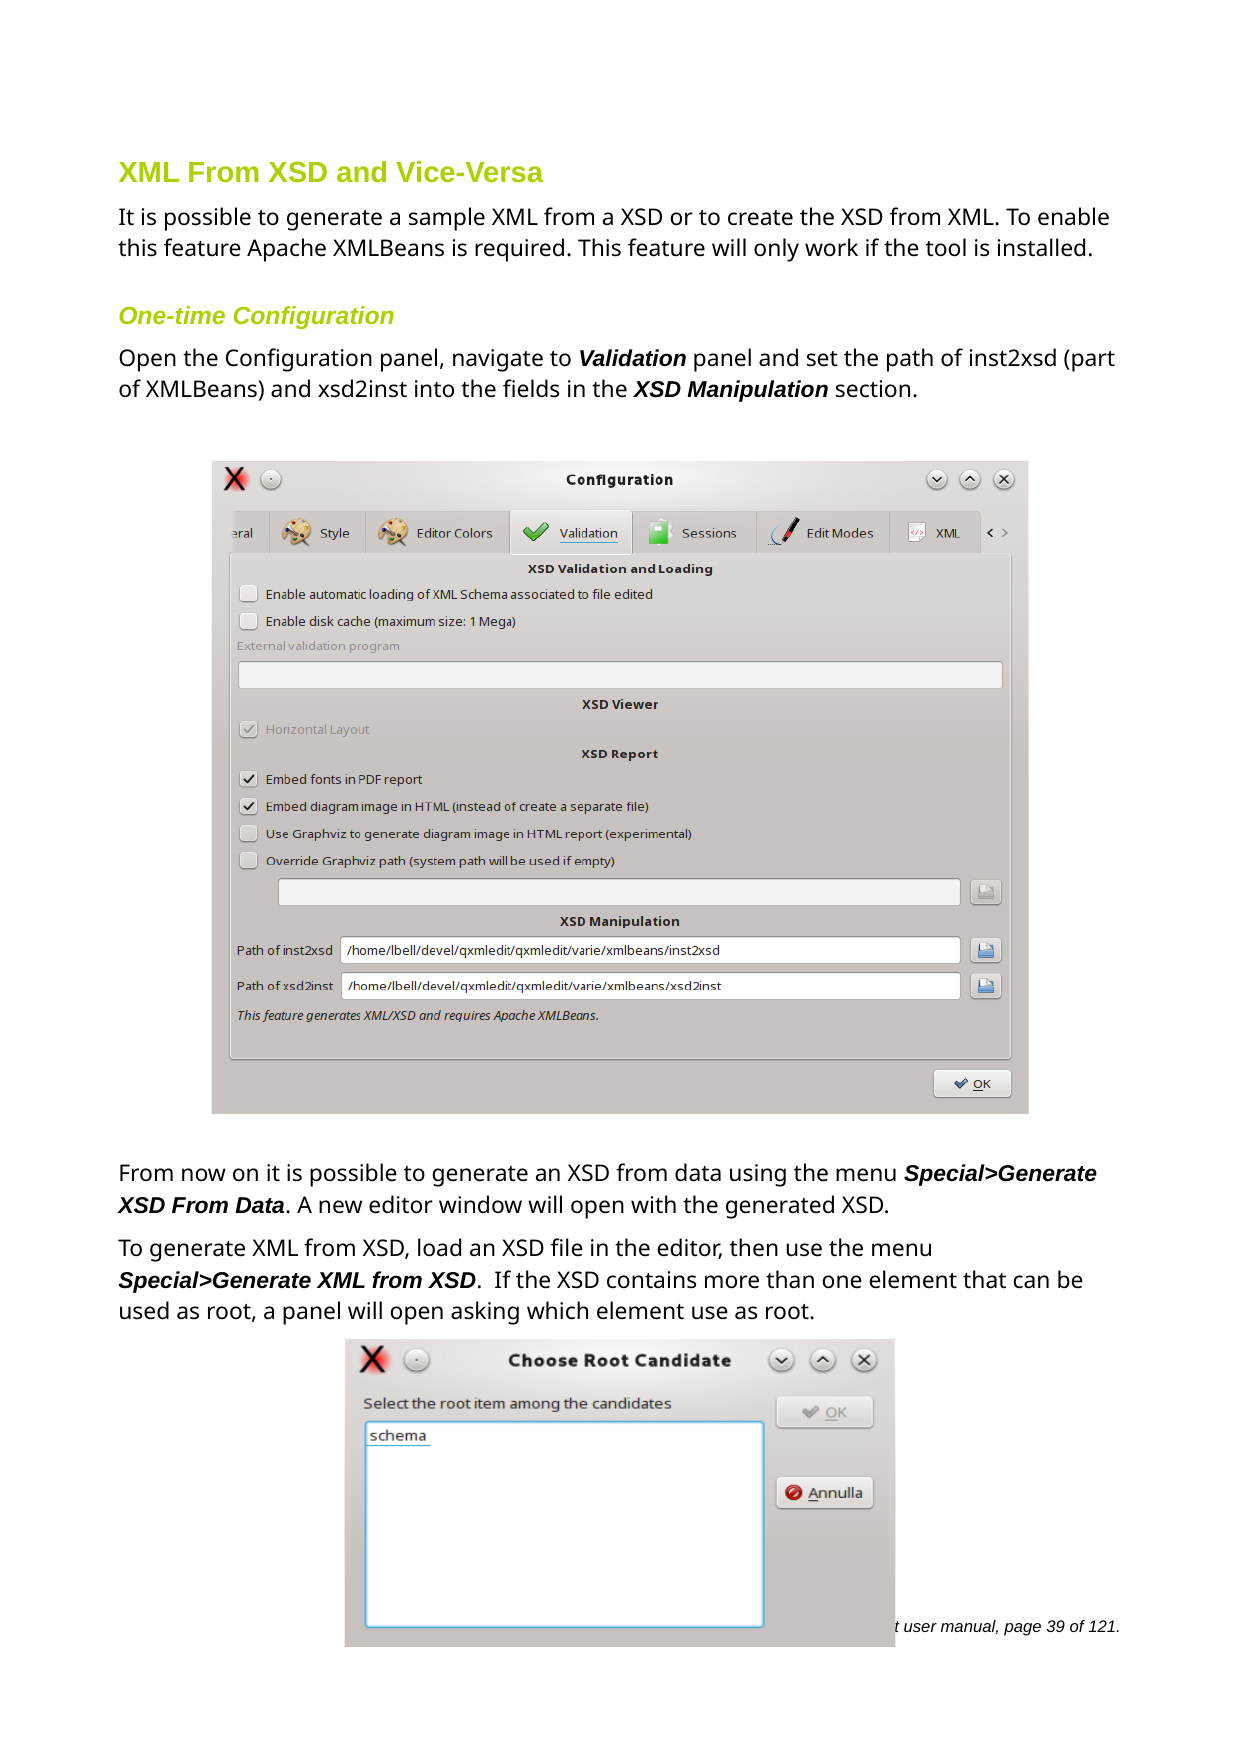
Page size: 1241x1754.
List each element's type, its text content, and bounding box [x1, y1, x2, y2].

picture [344, 1338, 896, 1647]
subtitle XML From XSD and Vice-Versa [118, 155, 1122, 188]
text From now on it is possible to generate an XSD from data using the menu Special>Generate XSD From Data. A new editor window will open with the generated XSD. [118, 1157, 1122, 1220]
picture [211, 460, 1029, 1114]
text It is possible to generate a sample XML from a XSD or to create the XSD from XML. To enable this feature Apache XMLBeans is required. This feature will only work if the tool is installed. [118, 201, 1122, 263]
text To generate XML from XSD, load an XSD file in the editor, then use the menu Special>Generate XML from XSD. If the XSD contains more than one element that can be used as root, a panel will open asking which element use as root. [118, 1232, 1122, 1326]
subtitle One-time Configuration [118, 301, 1122, 329]
text Open the Configuration panel, navigate to Validation panel and set the path of inst2xsd (part of XMLBeans) and xsd2inst into the fields in the XSD Manipulation section. [118, 342, 1122, 404]
